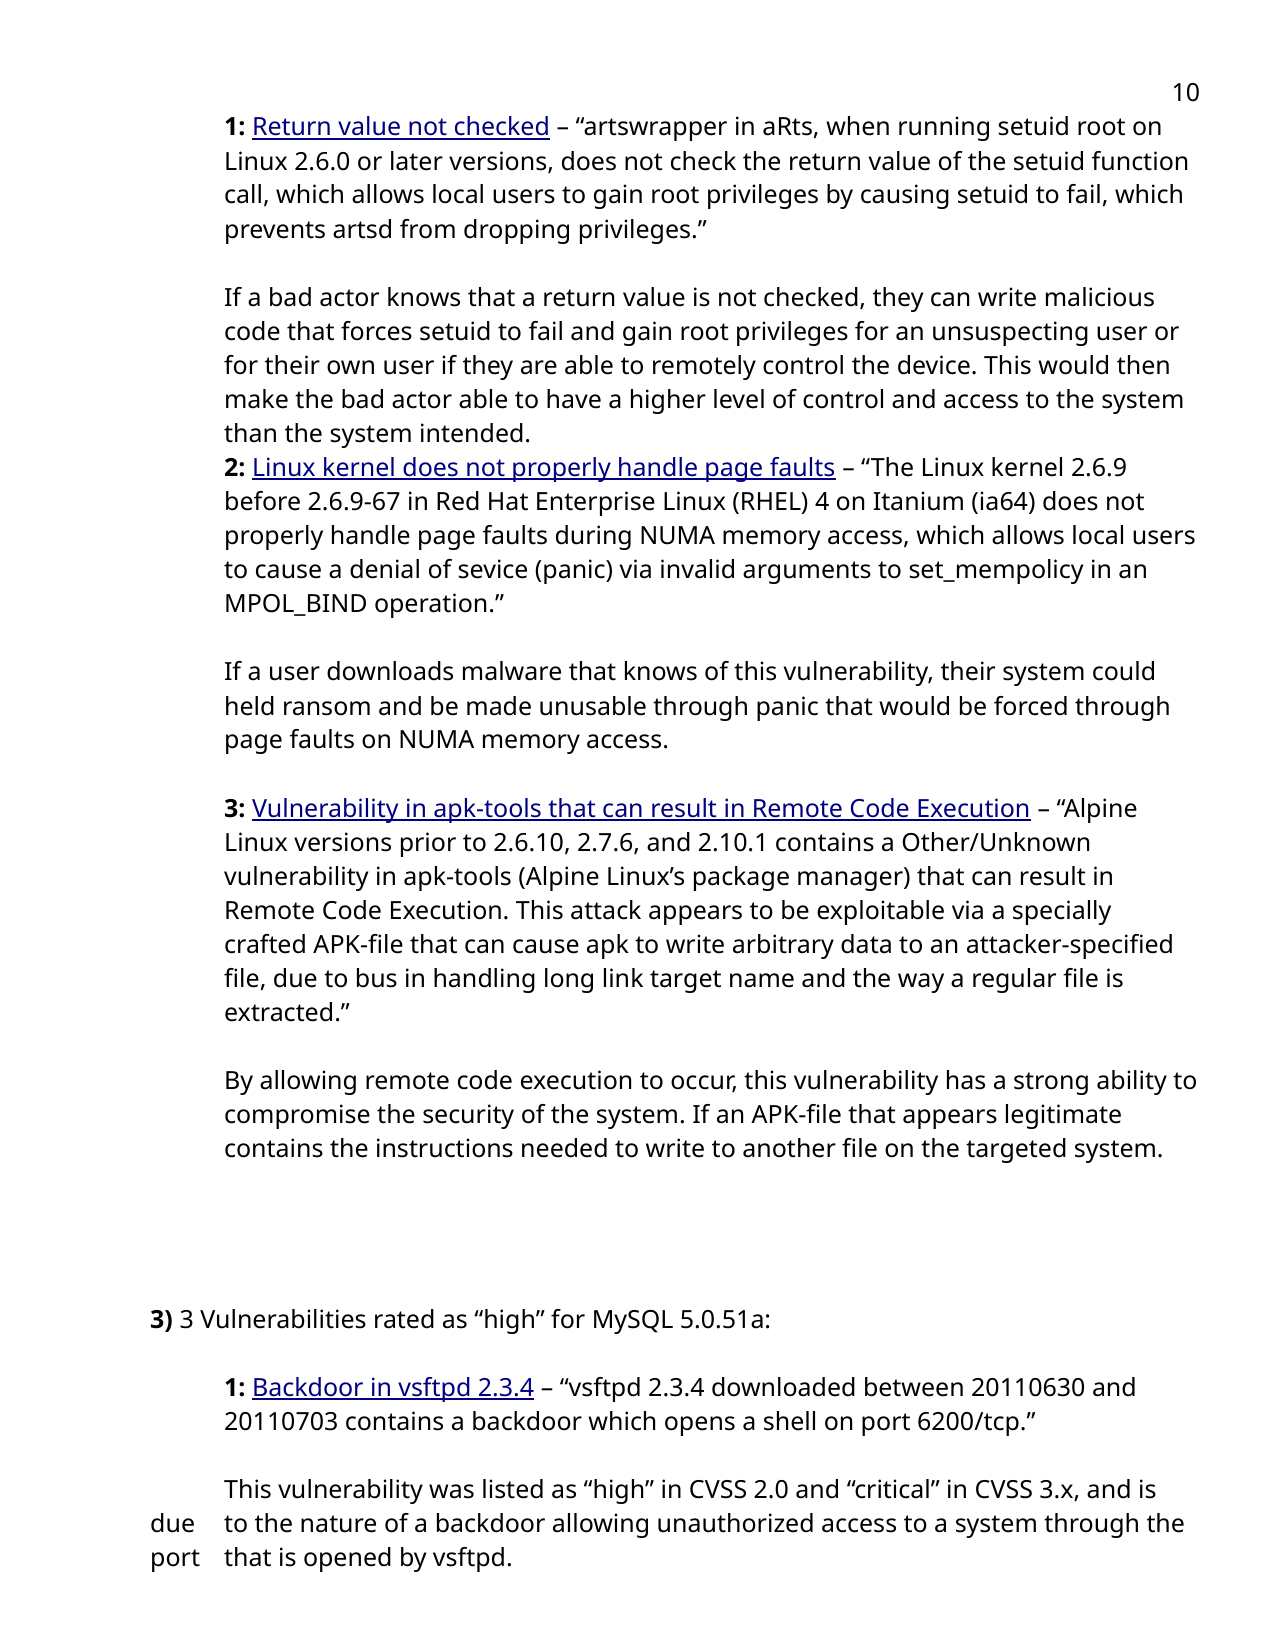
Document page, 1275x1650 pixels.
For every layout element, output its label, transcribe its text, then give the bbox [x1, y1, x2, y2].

text This vulnerability was listed as “high” in CVSS 2.0 and “critical” in CVSS 3.x, and is due to the nature of a backdoor allowing unauthorized access to a system through the port that is opened by vsftpd. [150, 1472, 1200, 1574]
text 3) 3 Vulnerabilities rated as “high” for MySQL 5.0.51a: [150, 1301, 1200, 1335]
text If a bad actor knows that a return value is not checked, they can write malicious code that forces setuid to fail and gain root privileges for an unsuspecting user or for their own user if they are able to remotely control the device. This would then make the bad actor able to have a higher level of control and access to the system than the system intended. [224, 279, 1200, 450]
text 2: Linux kernel does not properly handle page faults – “The Linux kernel 2.6.9 before 2.6.9-67 in Red Hat Enterprise Linux (RHEL) 4 on Itanium (ia64) does not properly handle page faults during NUMA memory access, which allows local users to cause a denial of sevice (panic) via invalid arguments to set_mempolicy in an MPOL_BIND operation.” [224, 450, 1200, 620]
text If a user downloads malware that knows of this vulnerability, their system could held ransom and be made unusable through panic that would be forced through page faults on NUMA memory access. [224, 654, 1200, 756]
text By allowing remote code execution to occur, this vulnerability has a strong ability to compromise the security of the system. If an APK-file that appears legitimate contains the instructions needed to write to another file on the targeted system. [224, 1063, 1200, 1165]
text 1: Return value not checked – “artswrapper in aRts, when running setuid root on Linux 2.6.0 or later versions, does not check the return value of the setuid function call, which allows local users to gain root privileges by causing setuid to fail, which prevents artsd from dropping privileges.” [224, 109, 1200, 245]
text 3: Vulnerability in apk-tools that can result in Remote Code Execution – “Alpine Linux versions prior to 2.6.10, 2.7.6, and 2.10.1 contains a Other/Unknown vulnerability in apk-tools (Alpine Linux’s package manager) that can result in Remote Code Execution. This attack appears to be exploitable via a specially crafted APK-file that can cause apk to write arbitrary data to an attacker-specified file, due to bus in handling long link target name and the way a regular file is extracted.” [224, 790, 1200, 1029]
text 1: Backdoor in vsftpd 2.3.4 – “vsftpd 2.3.4 downloaded between 20110630 and 20110703 contains a backdoor which opens a shell on port 6200/tcp.” [224, 1369, 1200, 1437]
